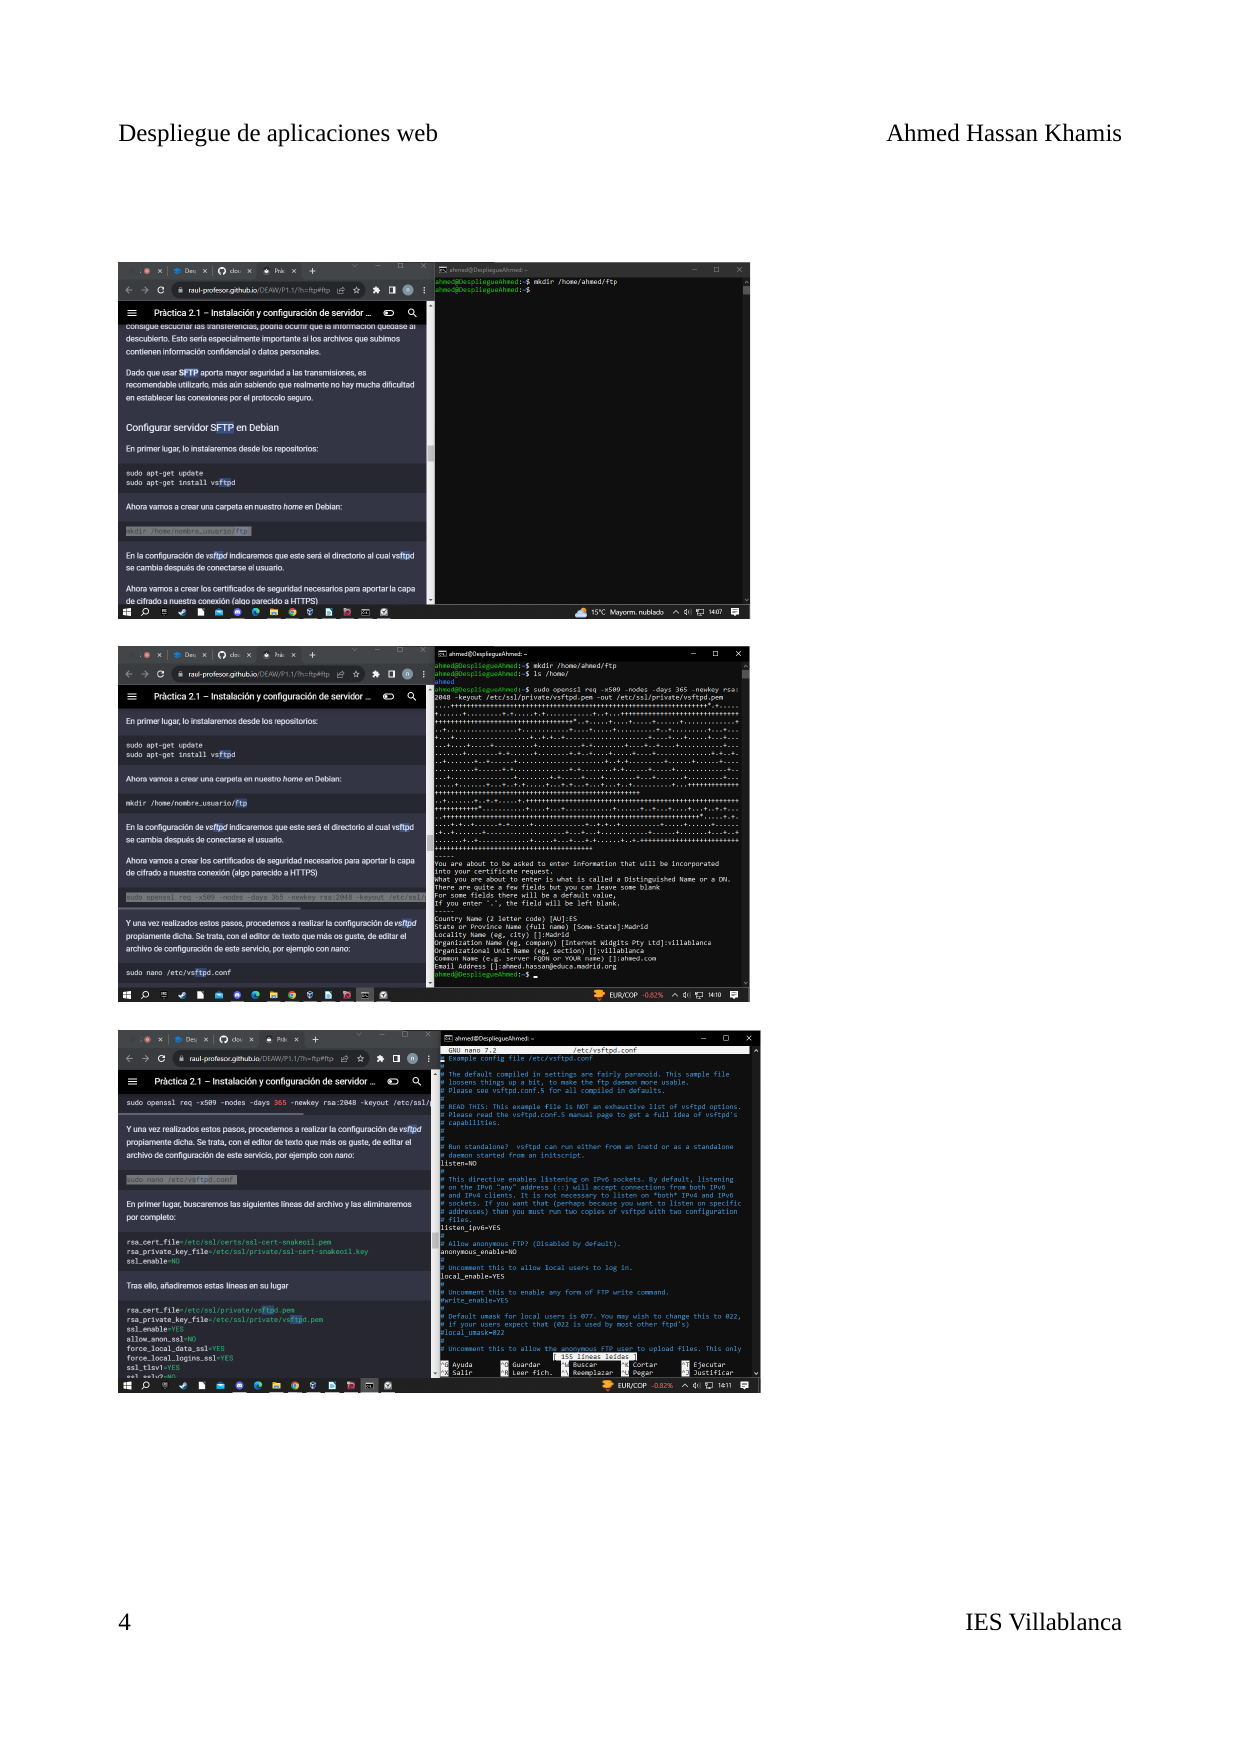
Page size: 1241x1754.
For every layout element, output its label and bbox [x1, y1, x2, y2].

picture [118, 646, 750, 1002]
picture [118, 1030, 761, 1393]
picture [118, 262, 751, 619]
